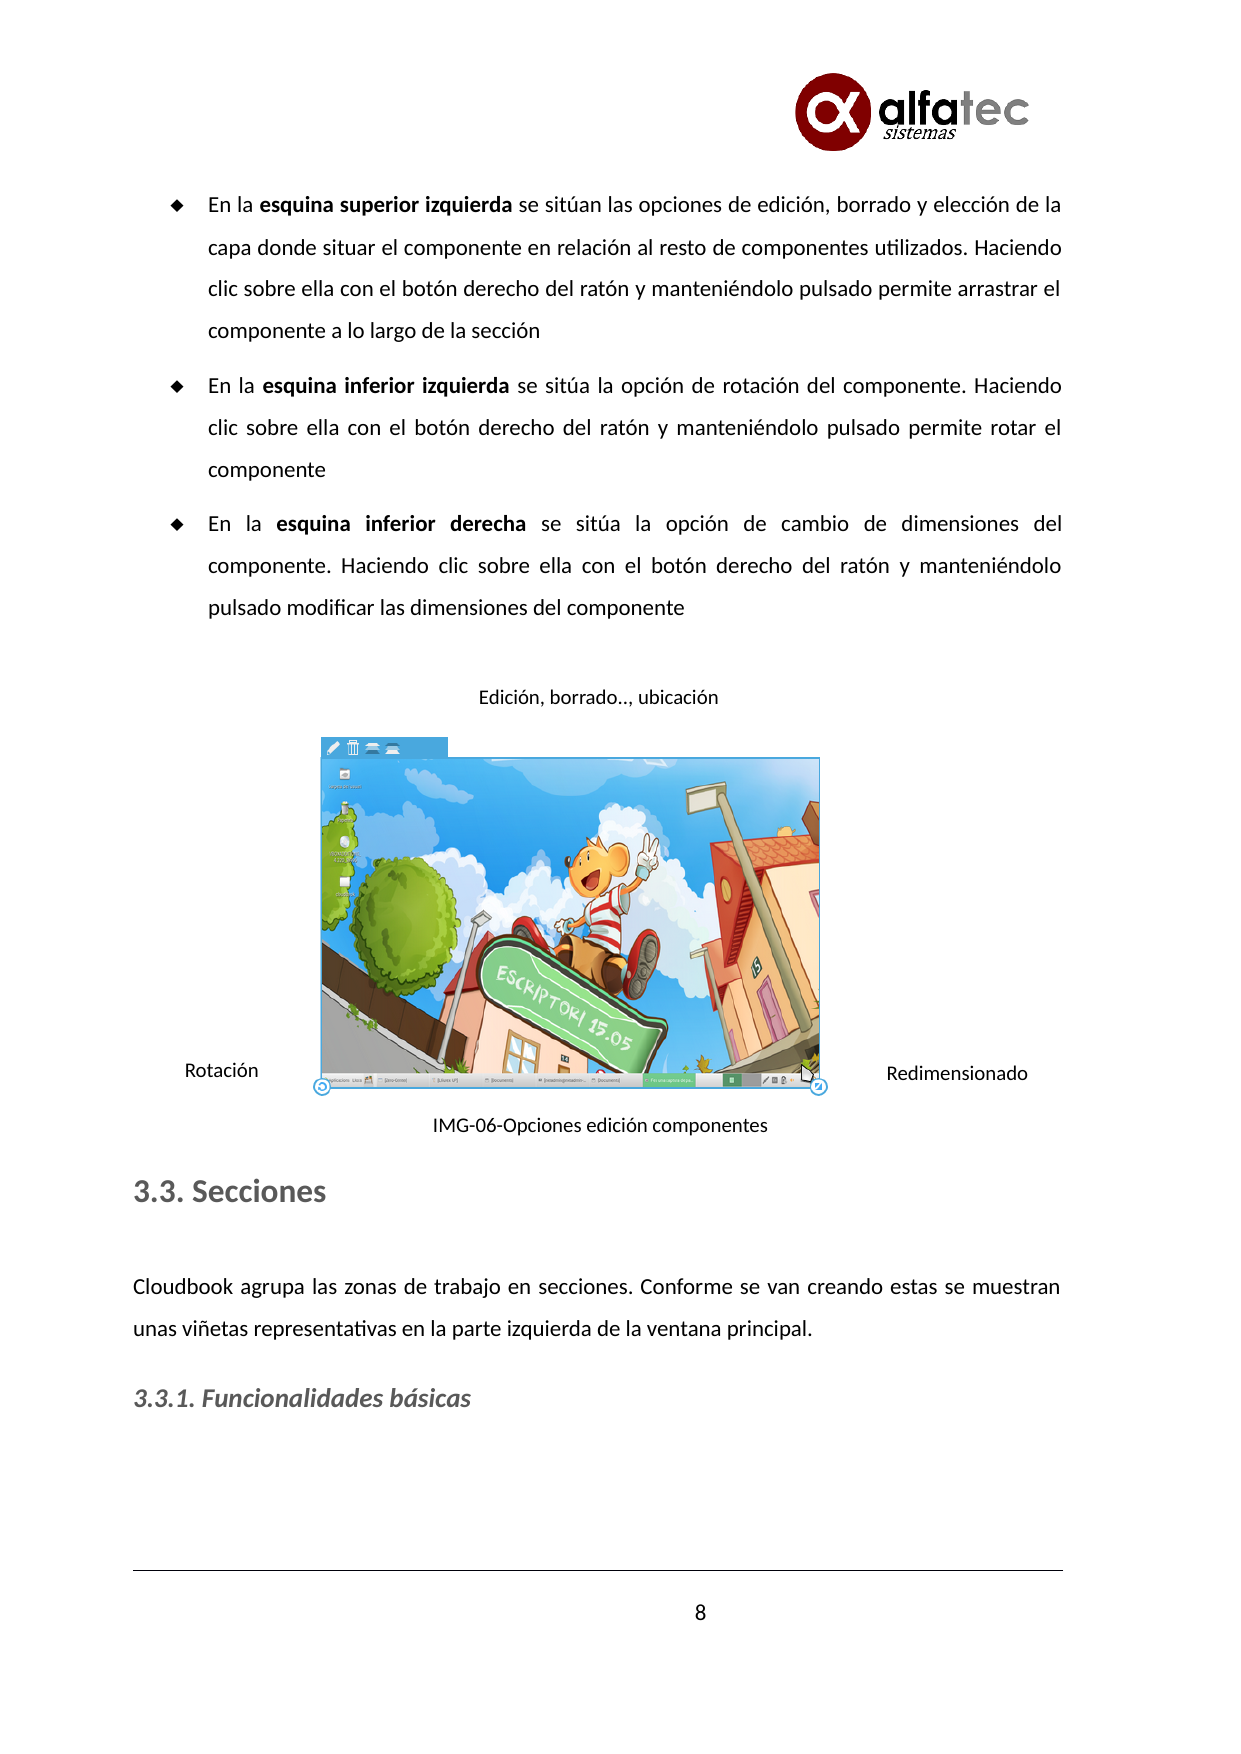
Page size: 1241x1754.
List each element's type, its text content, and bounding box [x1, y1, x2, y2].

list En la esquina inferior derecha se sitúa la opción de cambio de dimensiones del componente. Haciendo clic sobre ella con el botón derecho del ratón y manteniéndolo pulsado modificar las dimensiones del componente [170, 509, 1063, 621]
picture [795, 73, 1031, 151]
picture [294, 717, 652, 1100]
subtitle 3.3. Secciones [133, 1175, 1240, 1209]
list En la esquina superior izquierda se sitúan las opciones de edición, borrado y elección de la capa donde situar el componente en relación al resto de componentes utilizados. Haciendo clic sobre ella con el botón derecho del ratón y manteniéndolo pulsado permite arrastrar el componente a lo largo de la sección [170, 191, 1063, 344]
text Cloudbook agrupa las zonas de trabajo en secciones. Conforme se van creando estas se muestran unas viñetas representativas en la parte izquierda de la ventana principal. [133, 1272, 1063, 1342]
text IMG-06-Opciones edición componentes [133, 698, 1063, 1138]
list En la esquina inferior izquierda se sitúa la opción de rotación del componente. Haciendo clic sobre ella con el botón derecho del ratón y manteniéndolo pulsado permite rotar el componente [170, 371, 1063, 483]
subtitle 3.3.1. Funcionalidades básicas [133, 1381, 1240, 1414]
